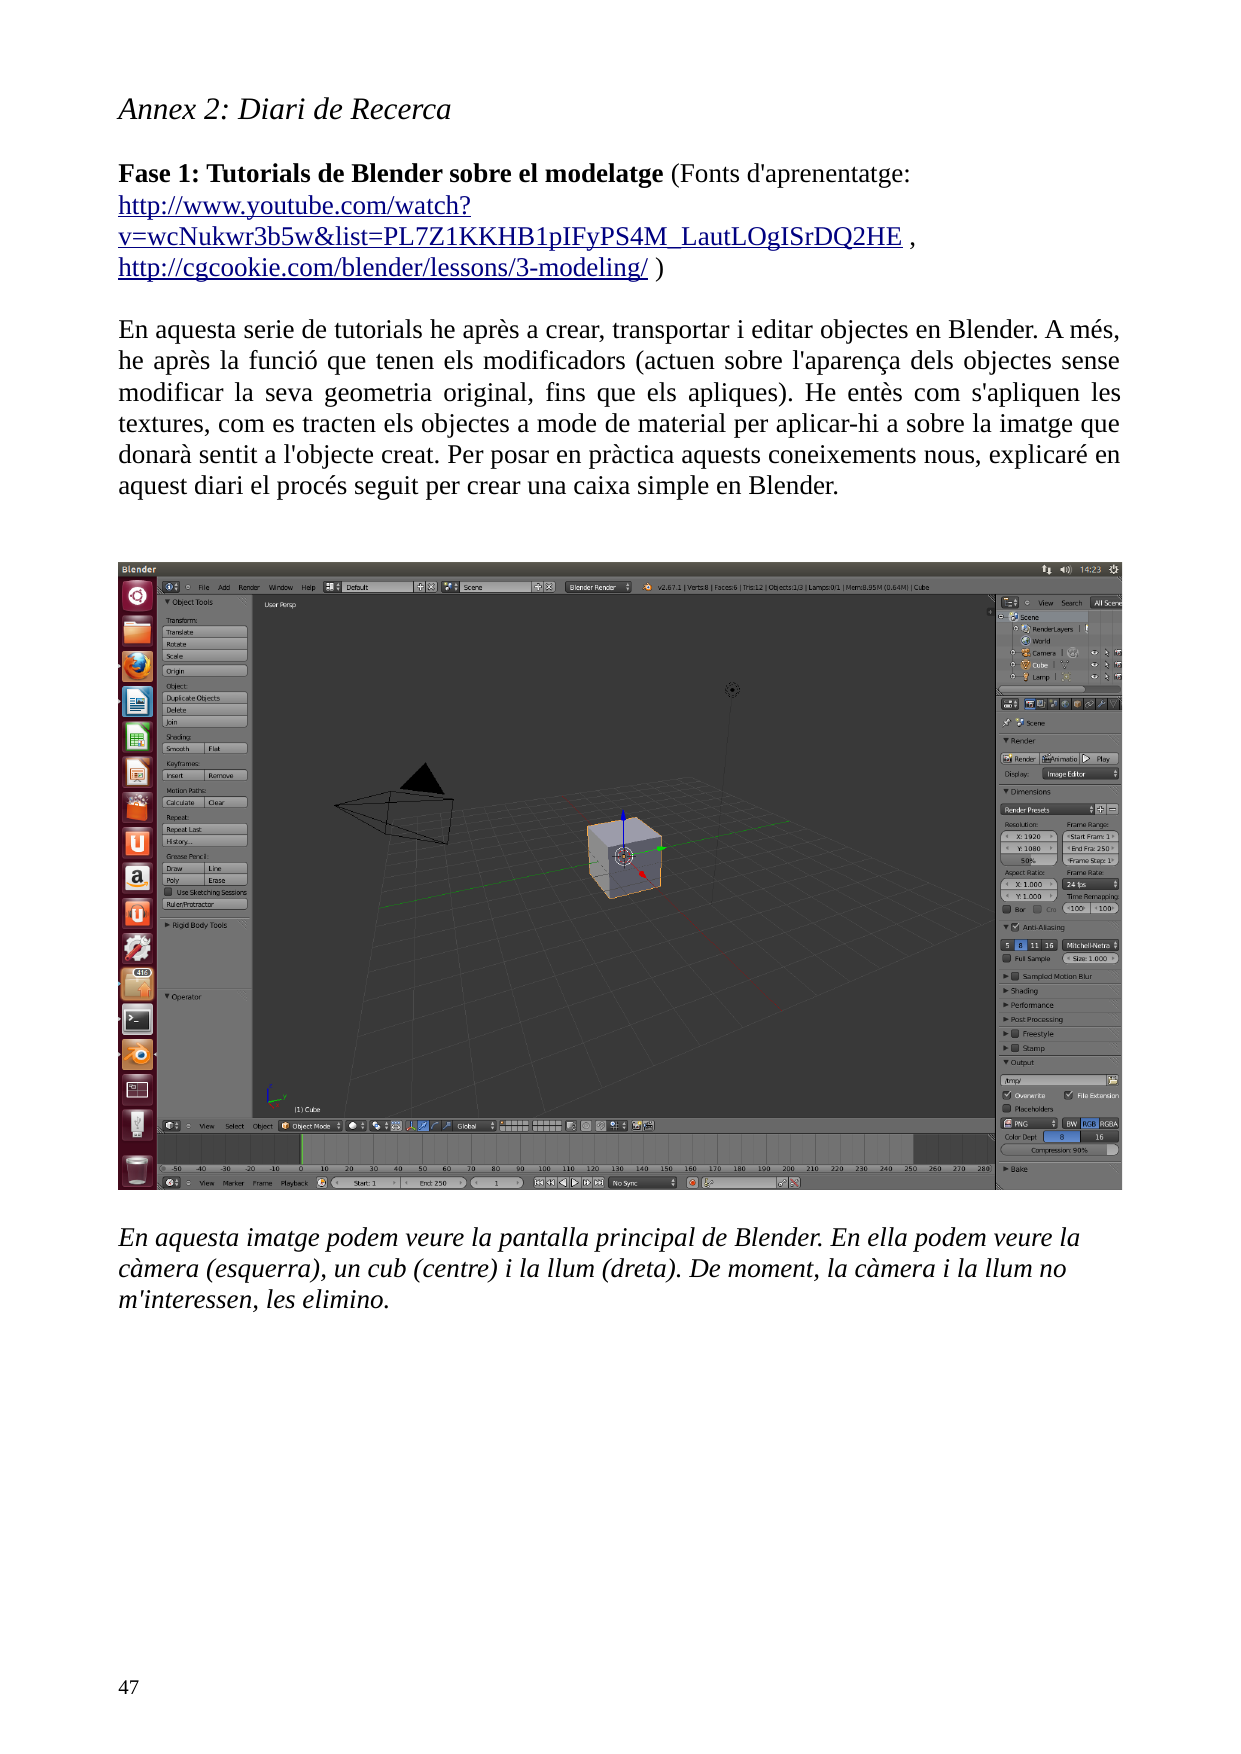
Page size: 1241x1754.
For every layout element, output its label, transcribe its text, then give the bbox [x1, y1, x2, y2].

text Annex 2: Diari de Recerca [118, 91, 1122, 126]
picture [118, 562, 1123, 1190]
text En aquesta serie de tutorials he après a crear, transportar i editar objectes en Blender. A més, he après la funció que tenen els modificadors (actuen sobre l'aparença dels objectes sense modificar la seva geometria original, fins que els apliques). He entès com s'apliquen les textures, com es tracten els objectes a mode de material per aplicar-hi a sobre la imatge que donarà sentit a l'objecte creat. Per posar en pràctica aquests coneixements nous, explicaré en aquest diari el procés seguit per crear una caixa simple en Blender. [118, 282, 1122, 500]
text Fase 1: Tutorials de Blender sobre el modelatge (Fonts d'aprenentatge: http://www.youtube.com/watch?v=wcNukwr3b5w&list=PL7Z1KKHB1pIFyPS4M_LautLOgISrDQ2HE , http://cgcookie.com/blender/lessons/3-modeling/ ) [118, 158, 1122, 282]
text En aquesta imatge podem veure la pantalla principal de Blender. En ella podem veure la càmera (esquerra), un cub (centre) i la llum (dreta). De moment, la càmera i la llum no m'interessen, les elimino. [118, 1221, 1122, 1314]
